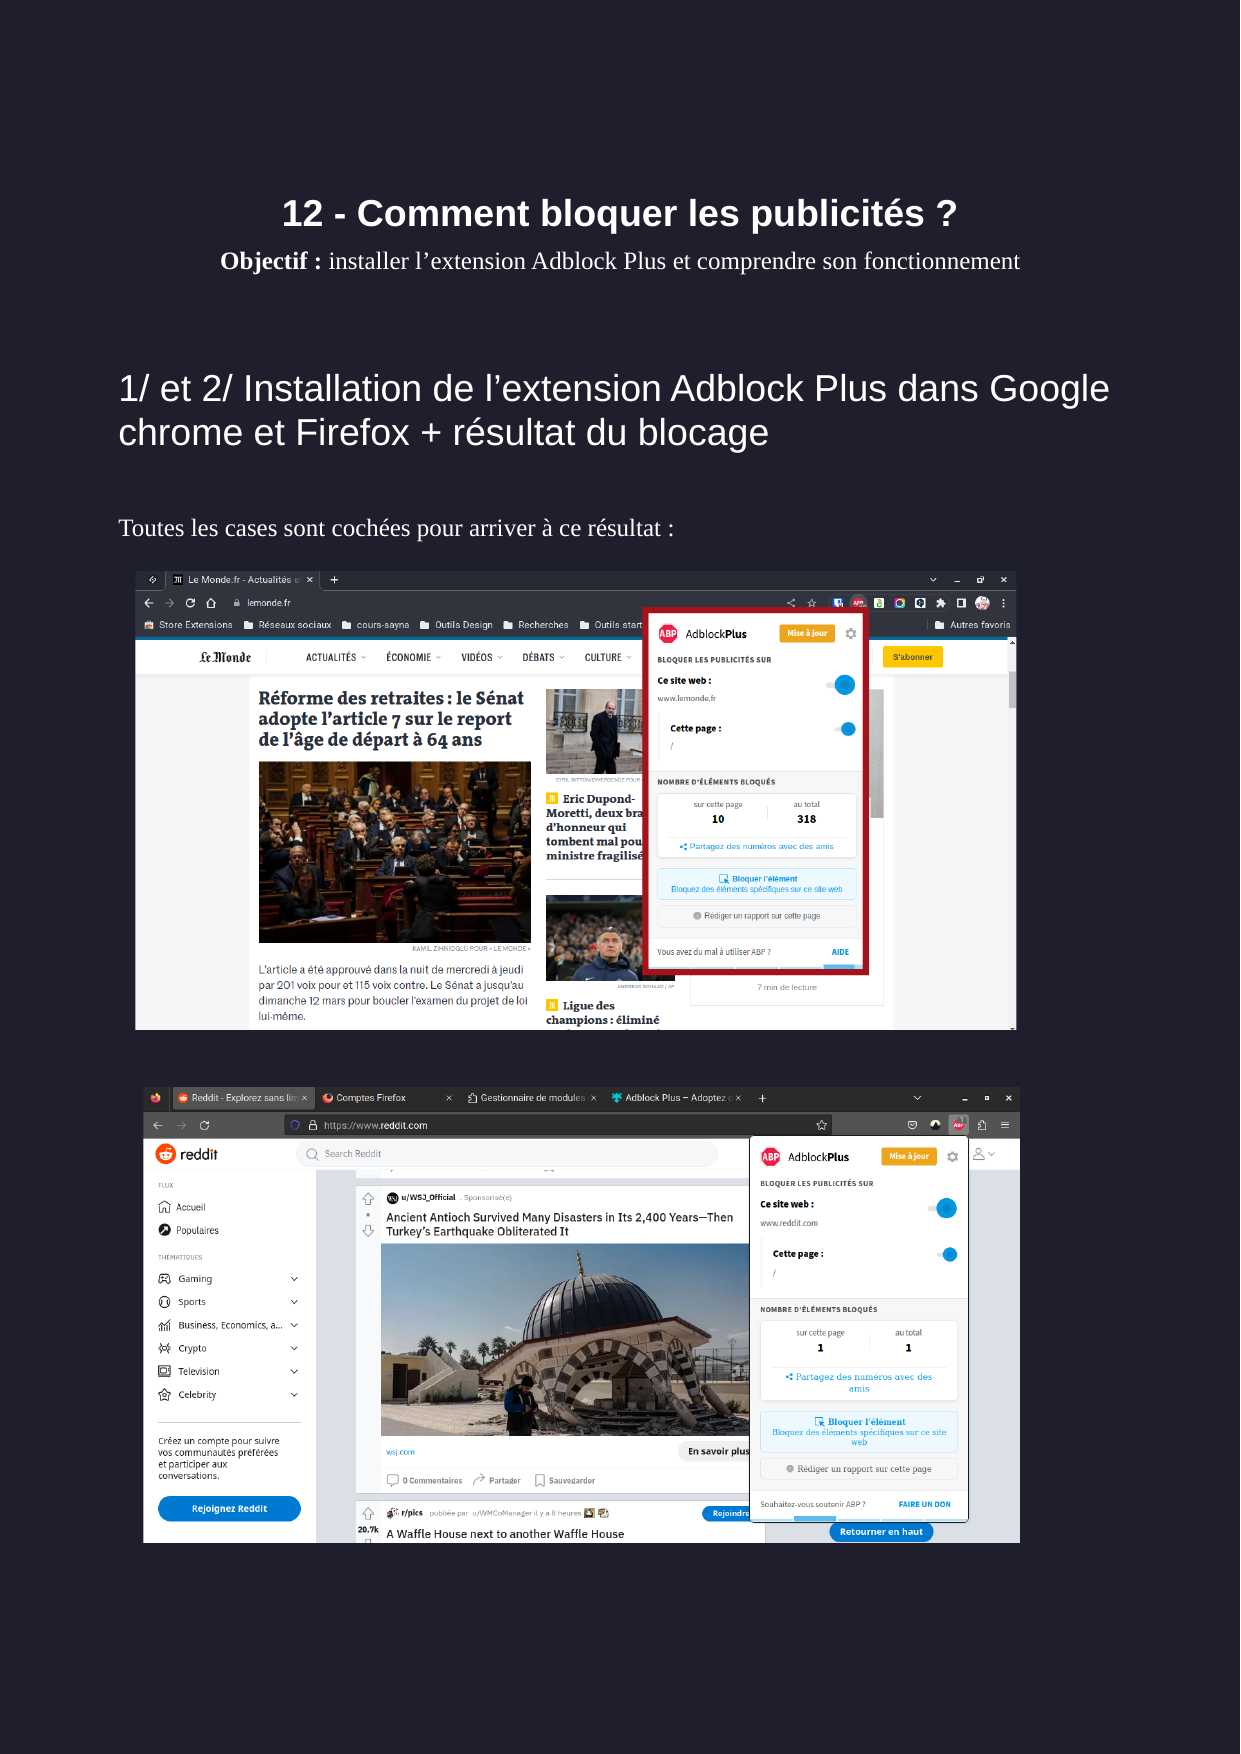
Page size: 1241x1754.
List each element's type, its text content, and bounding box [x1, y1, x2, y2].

subtitle 1/ et 2/ Installation de l’extension Adblock Plus dans Google chrome et Firefox + résultat du blocage [118, 367, 1122, 453]
subtitle 12 - Comment bloquer les publicités ? [118, 191, 1122, 234]
text Toutes les cases sont cochées pour arriver à ce résultat : [118, 513, 1122, 542]
picture [135, 571, 1017, 1030]
text Objectif : installer l’extension Adblock Plus et comprendre son fonctionnement [118, 246, 1122, 275]
picture [143, 1087, 1020, 1543]
